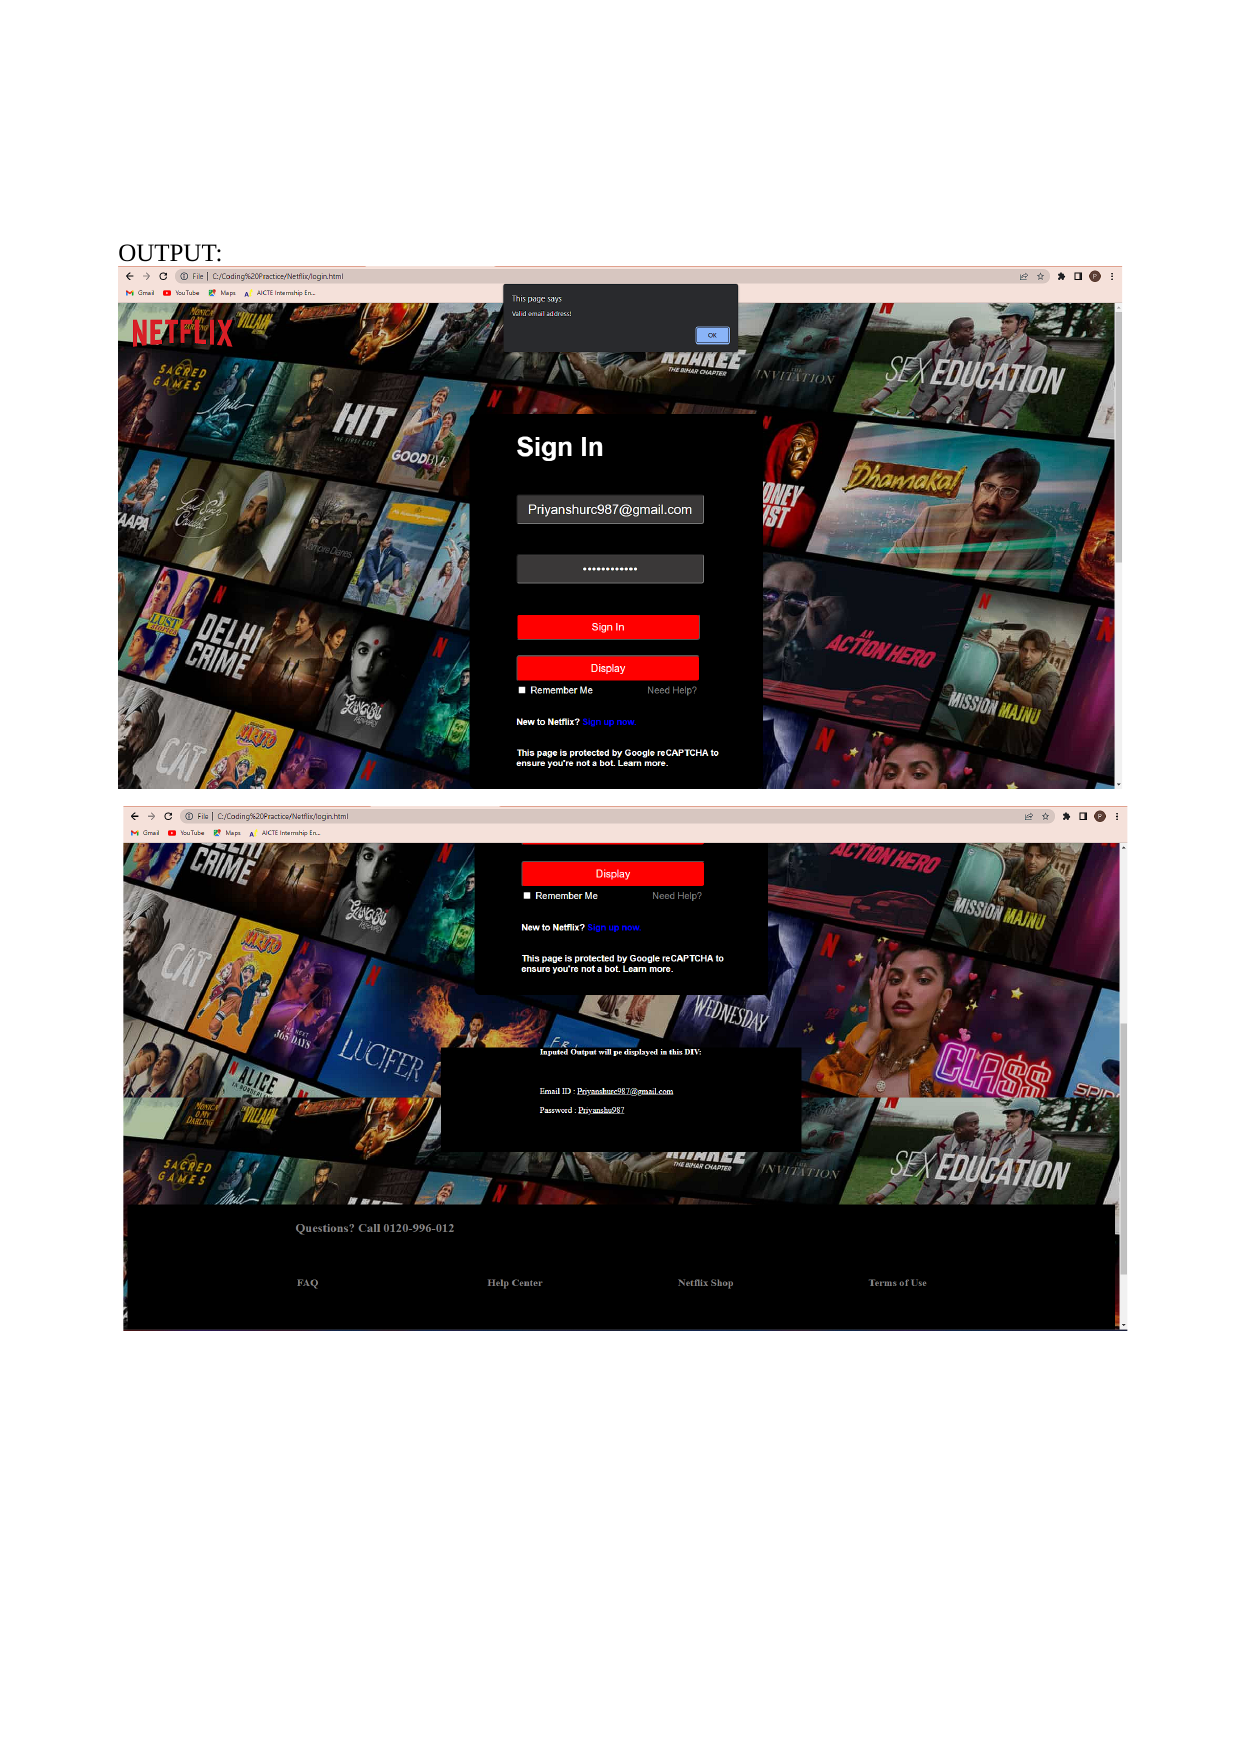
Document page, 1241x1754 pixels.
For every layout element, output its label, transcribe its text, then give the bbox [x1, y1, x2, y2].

text OUTPUT: [118, 237, 1122, 266]
picture [123, 806, 1128, 1331]
picture [118, 266, 1123, 789]
